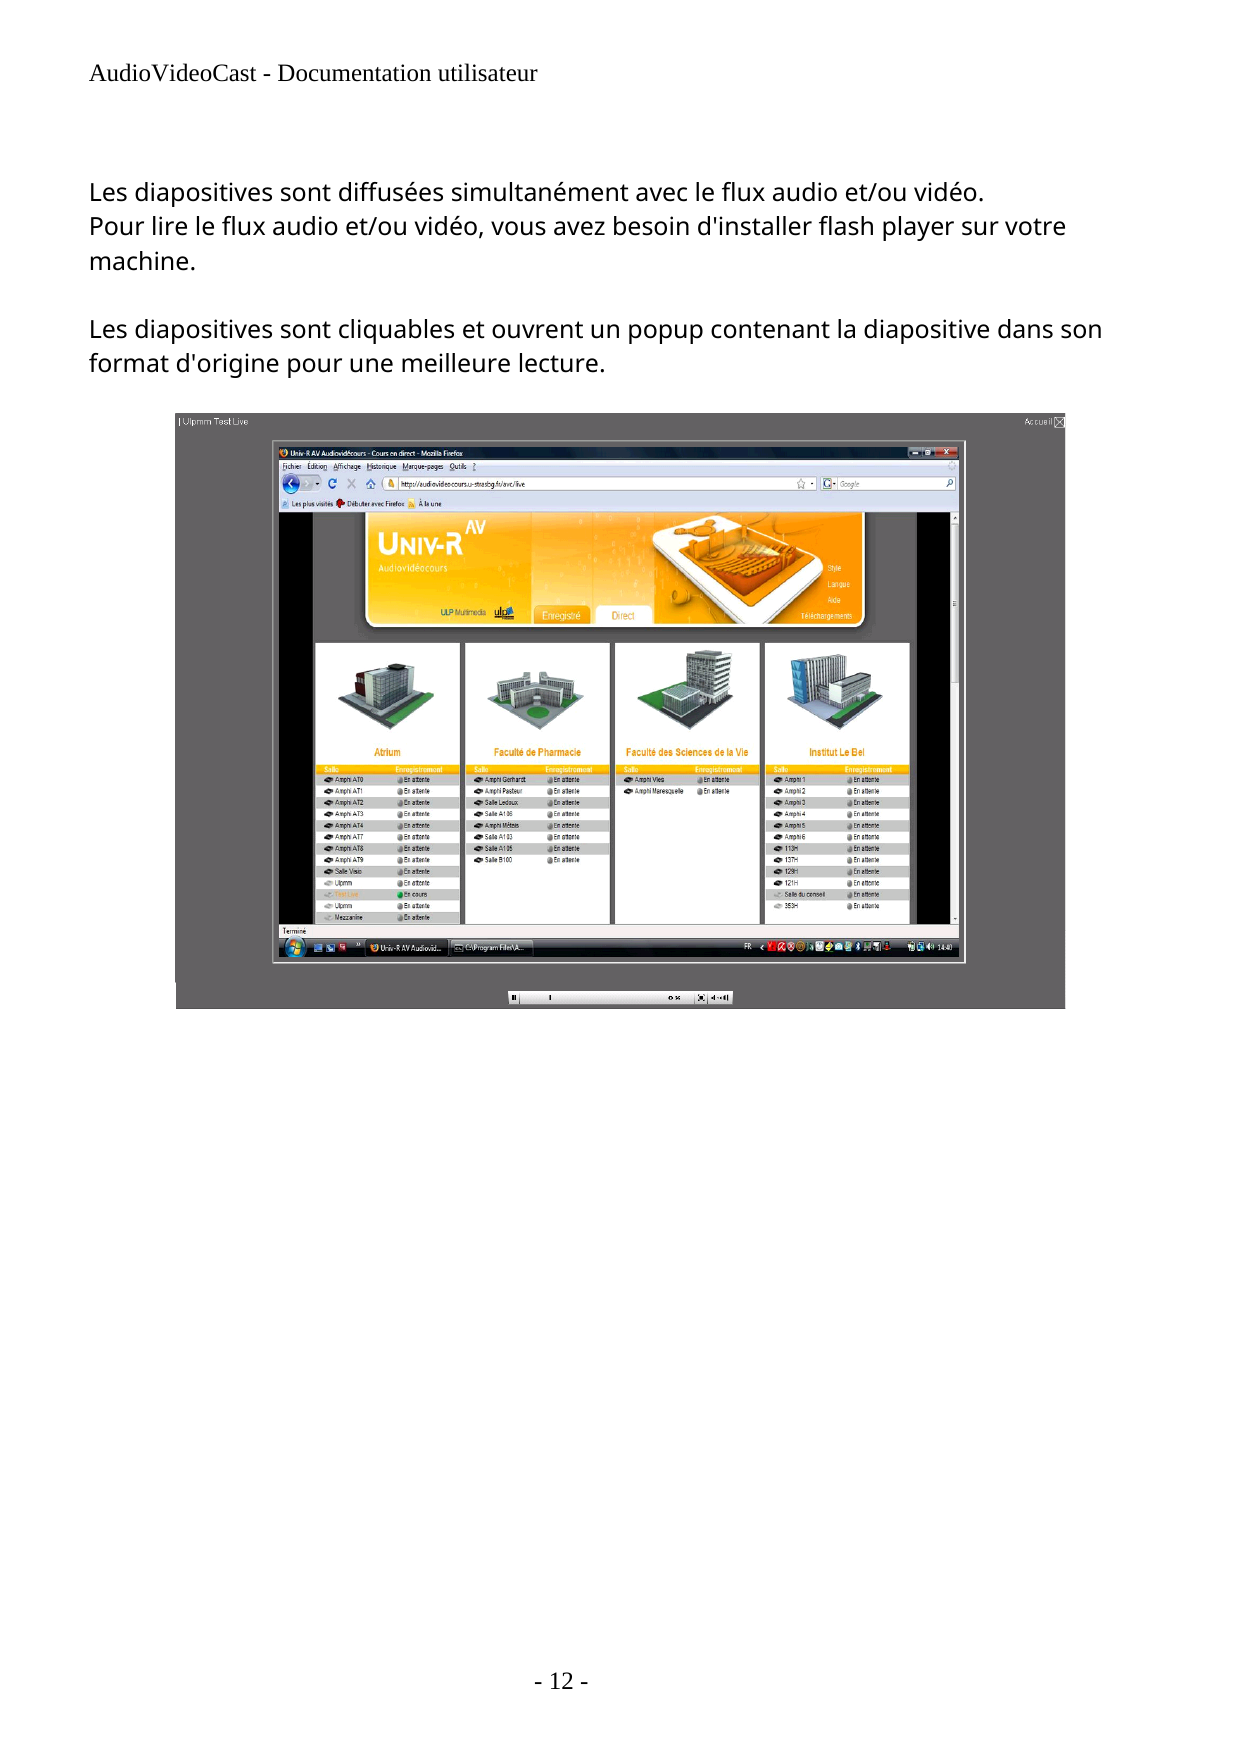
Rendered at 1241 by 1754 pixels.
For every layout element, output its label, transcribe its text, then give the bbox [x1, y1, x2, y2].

text Les diapositives sont diffusées simultanément avec le flux audio et/ou vidéo. [88, 175, 1152, 209]
text Les diapositives sont cliquables et ouvrent un popup contenant la diapositive dans son format d'origine pour une meilleure lecture. [88, 311, 1152, 379]
text Pour lire le flux audio et/ou vidéo, vous avez besoin d'installer flash player sur votre machine. [88, 209, 1152, 277]
picture [175, 413, 1066, 1009]
